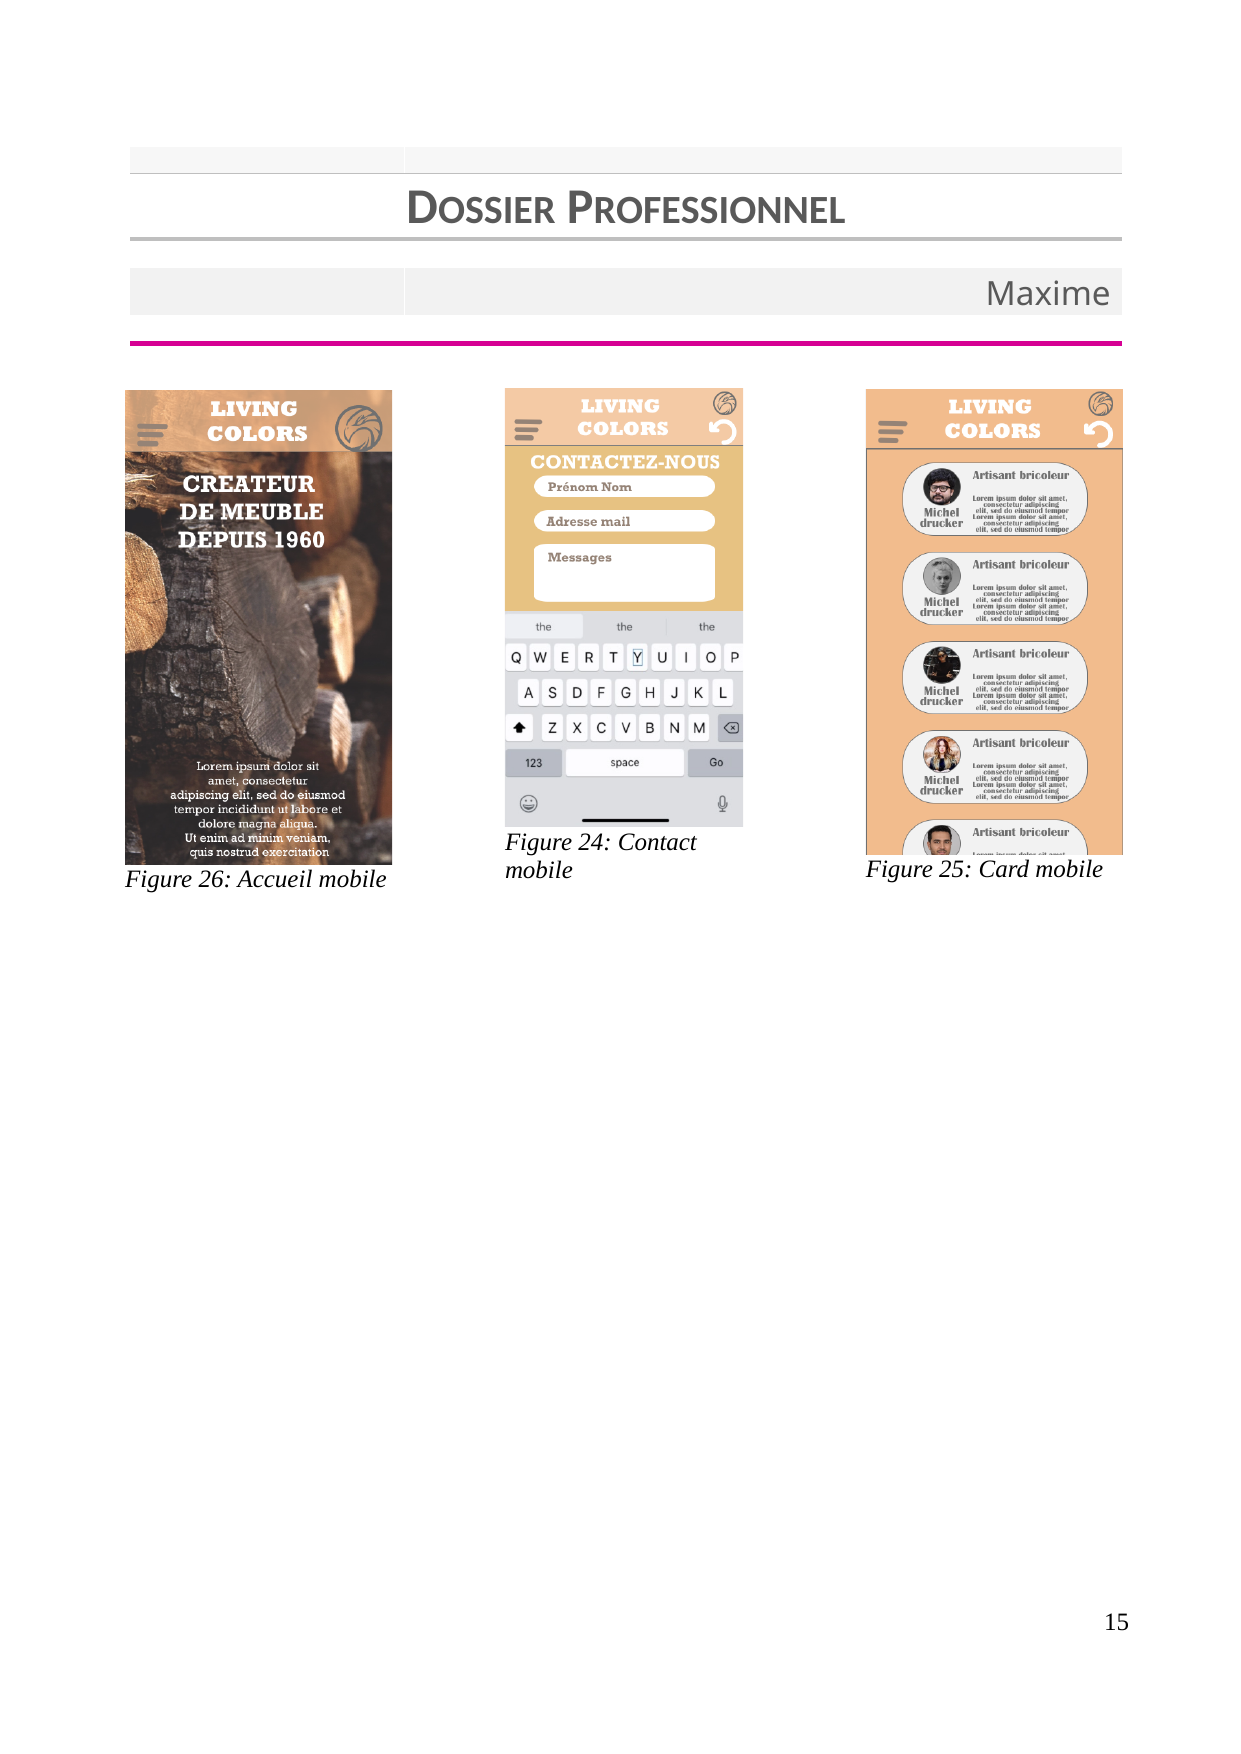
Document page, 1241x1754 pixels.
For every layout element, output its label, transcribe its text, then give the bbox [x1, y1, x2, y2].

text Figure 26: Accueil mobile [125, 865, 392, 893]
picture [504, 388, 744, 827]
picture [865, 389, 1123, 855]
text Figure 24: Contact mobile [505, 827, 743, 884]
text Figure 25: Card mobile [866, 855, 1123, 883]
picture [125, 390, 393, 865]
